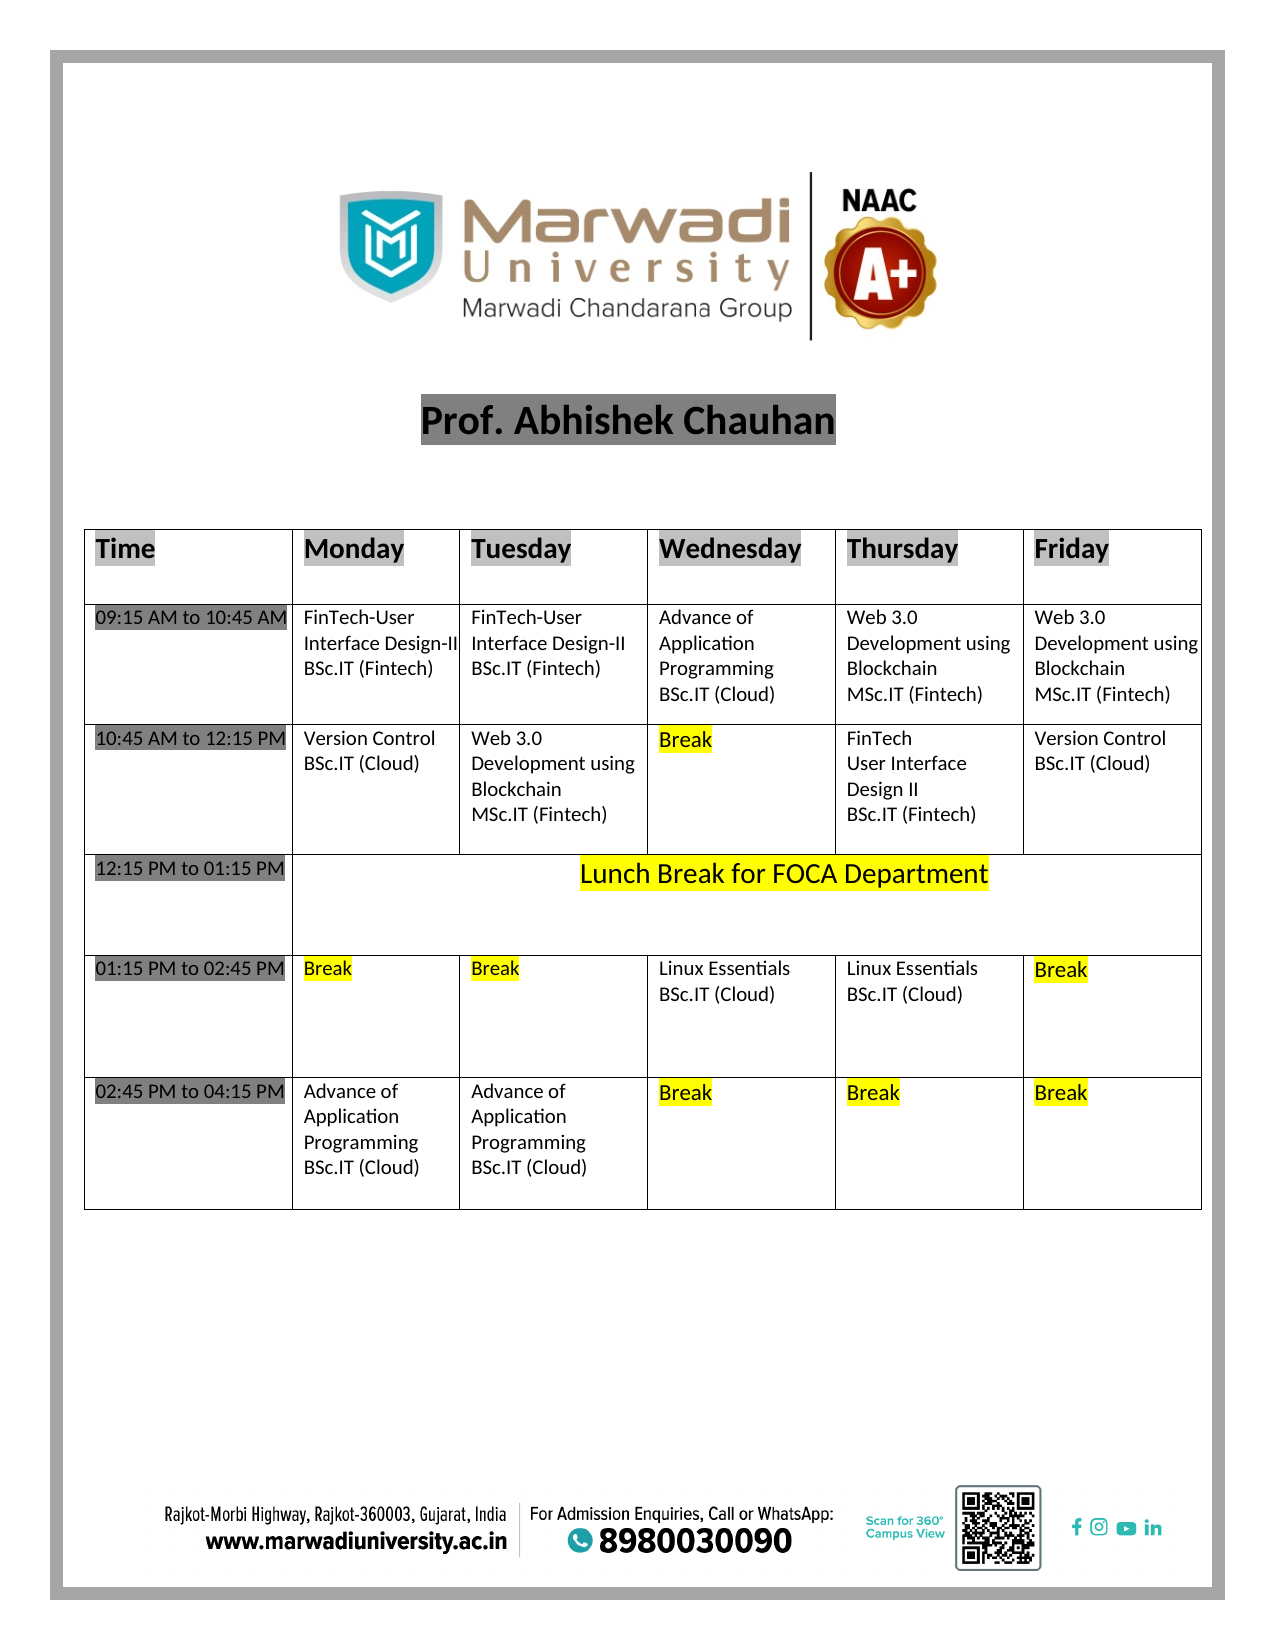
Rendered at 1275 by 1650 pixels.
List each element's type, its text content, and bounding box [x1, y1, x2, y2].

table_cell Break [836, 1078, 1023, 1208]
table_cell Advance of Application Programming BSc.IT (Cloud) [648, 605, 835, 724]
table_cell Linux Essentials BSc.IT (Cloud) [648, 956, 835, 1077]
table_header Monday [293, 530, 459, 603]
table_cell Web 3.0 Development using Blockchain MSc.IT (Fintech) [836, 605, 1023, 724]
table_cell FinTech User Interface Design II BSc.IT (Fintech) [836, 725, 1023, 854]
table_cell 10:45 AM to 12:15 PM [85, 725, 292, 854]
table_cell 09:15 AM to 10:45 AM [85, 605, 292, 724]
table_cell 12:15 PM to 01:15 PM [85, 855, 292, 954]
table_cell Break [648, 1078, 835, 1208]
table_header Wednesday [648, 530, 835, 603]
table_cell Version Control BSc.IT (Cloud) [1024, 725, 1201, 854]
table_header Time [85, 530, 292, 603]
table_cell Web 3.0 Development using Blockchain MSc.IT (Fintech) [1024, 605, 1201, 724]
table_cell Break [460, 956, 647, 1077]
table_cell Break [1024, 1078, 1201, 1208]
table_cell Advance of Application Programming BSc.IT (Cloud) [460, 1078, 647, 1208]
table_header Thursday [836, 530, 1023, 603]
table_cell Lunch Break for FOCA Department [293, 855, 1201, 954]
text ­­­ [63, 235, 321, 263]
table_cell 01:15 PM to 02:45 PM [85, 956, 292, 1077]
table_cell FinTech-User Interface Design-II BSc.IT (Fintech) [460, 605, 647, 724]
table_cell Advance of Application Programming BSc.IT (Cloud) [293, 1078, 459, 1208]
table_cell Break [1024, 956, 1201, 1077]
picture [321, 151, 954, 362]
table_cell Break [648, 725, 835, 854]
text ­­­ [954, 235, 1200, 263]
table_cell Version Control BSc.IT (Cloud) [293, 725, 459, 854]
text Prof. Abhishek Chauhan [63, 394, 1200, 445]
table_header Tuesday [460, 530, 647, 603]
table_cell Linux Essentials BSc.IT (Cloud) [836, 956, 1023, 1077]
table_cell Break [293, 956, 459, 1077]
table_cell Web 3.0 Development using Blockchain MSc.IT (Fintech) [460, 725, 647, 854]
table_header Friday [1024, 530, 1201, 603]
table_cell FinTech-User Interface Design-II BSc.IT (Fintech) [293, 605, 459, 724]
table_cell 02:45 PM to 04:15 PM [85, 1078, 292, 1208]
